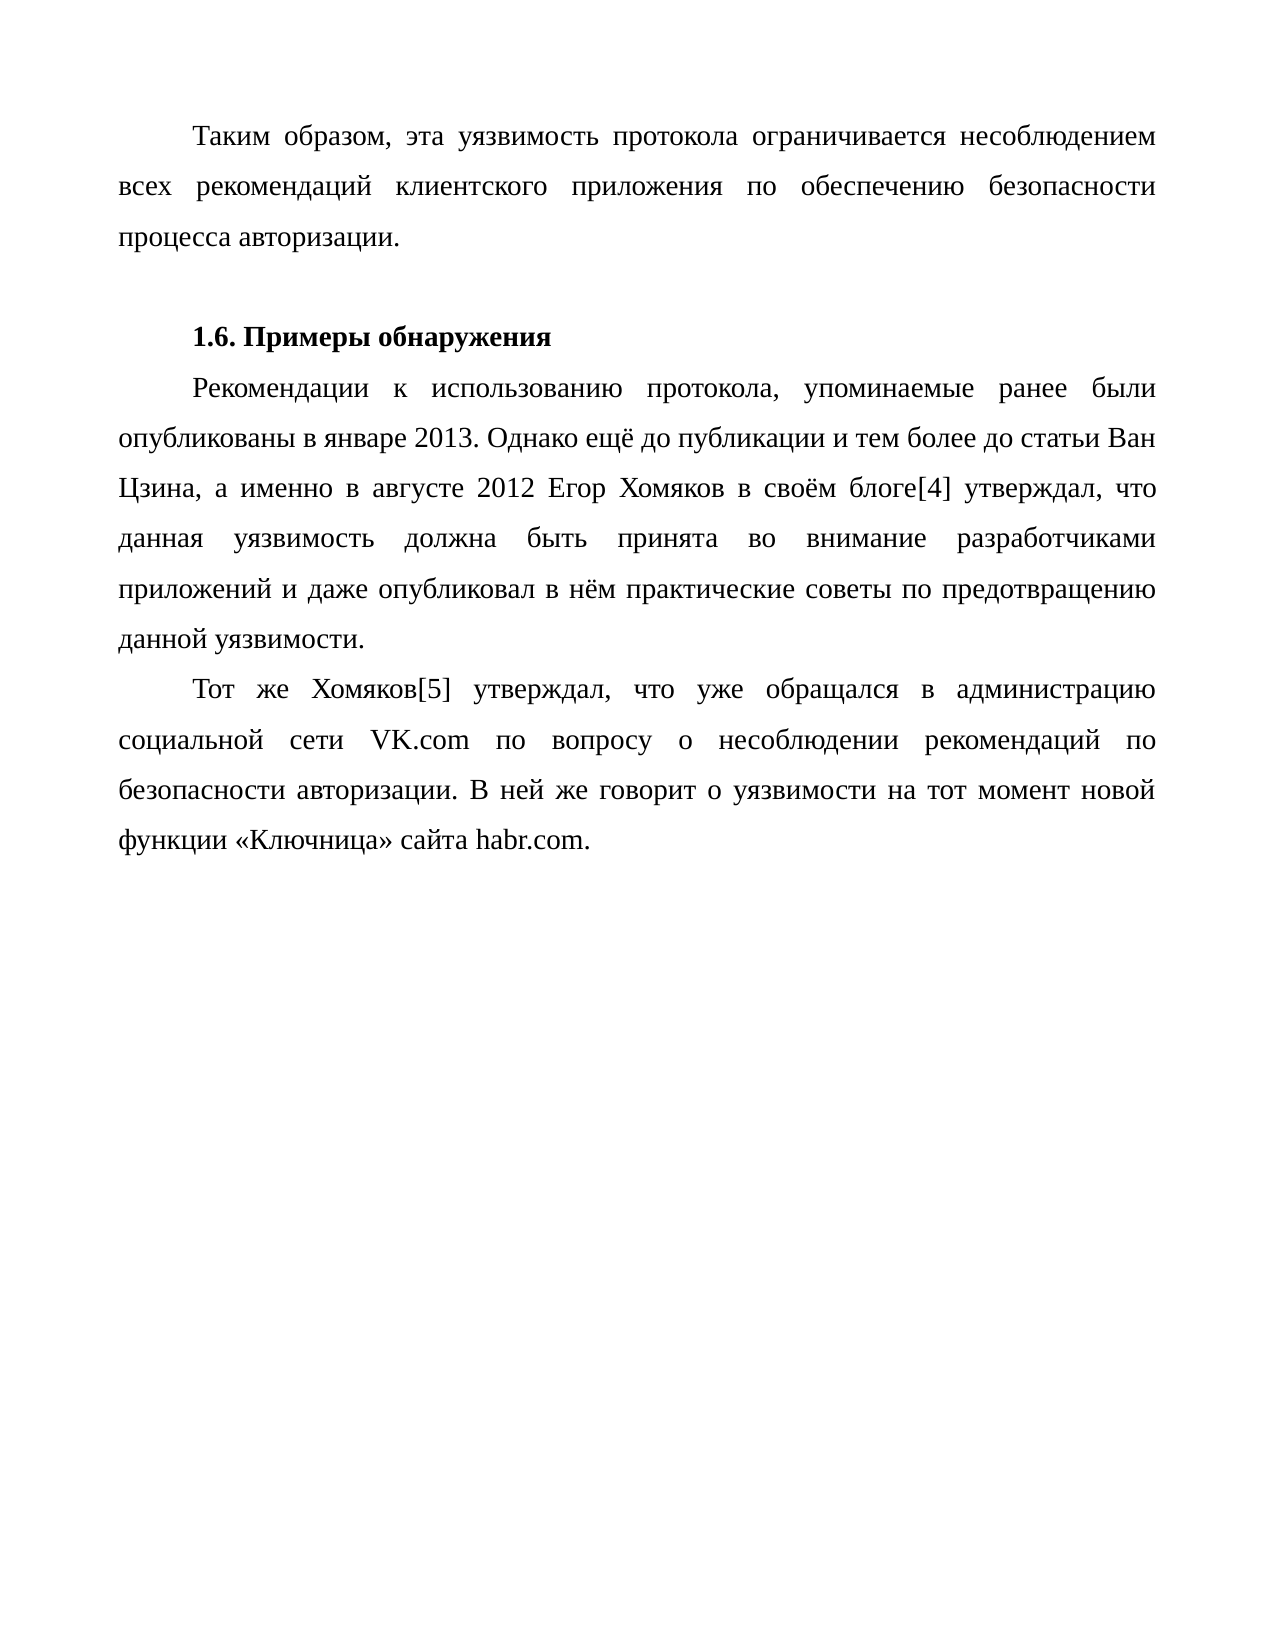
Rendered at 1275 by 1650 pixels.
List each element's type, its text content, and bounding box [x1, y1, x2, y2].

text Тот же Хомяков[5] утверждал, что уже обращался в администрацию социальной сети VK.com по вопросу о несоблюдении рекомендаций по безопасности авторизации. В ней же говорит о уязвимости на тот момент новой функции «Ключница» сайта habr.com. [118, 672, 1157, 856]
text Рекомендации к использованию протокола, упоминаемые ранее были опубликованы в январе 2013. Однако ещё до публикации и тем более до статьи Ван Цзина, а именно в августе 2012 Егор Хомяков в своём блоге[4] утверждал, что данная уязвимость должна быть принята во внимание разработчиками приложений и даже опубликовал в нём практические советы по предотвращению данной уязвимости. [118, 370, 1157, 655]
text Таким образом, эта уязвимость протокола ограничивается несоблюдением всех рекомендаций клиентского приложения по обеспечению безопасности процесса авторизации. [118, 118, 1157, 252]
subtitle 1.6. Примеры обнаружения [118, 319, 1157, 353]
